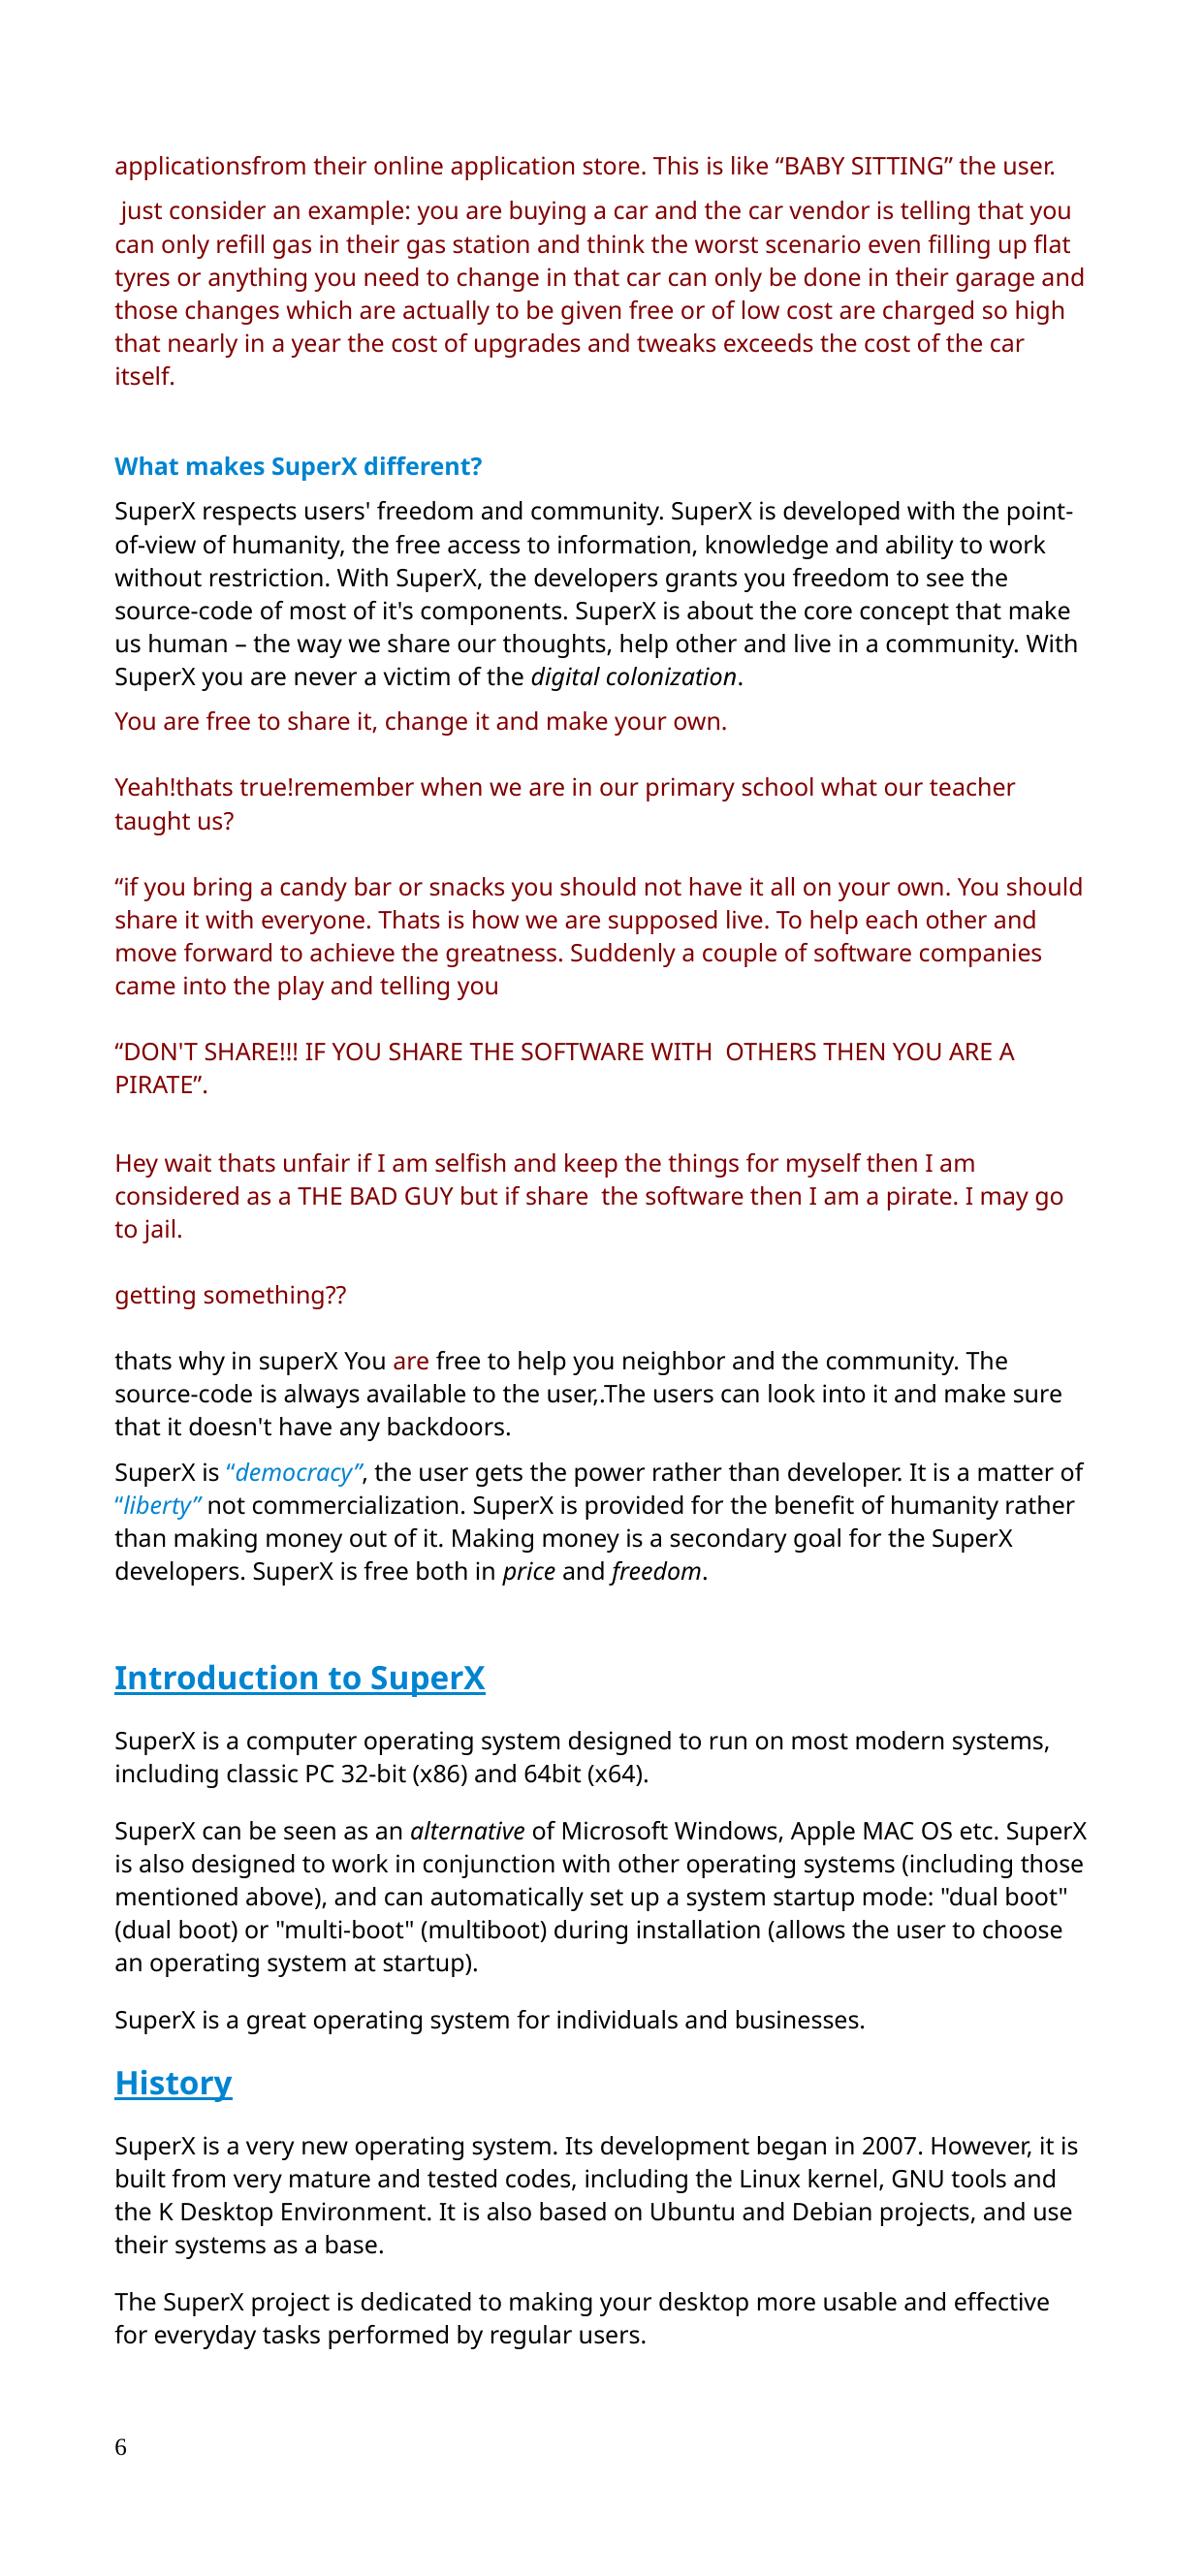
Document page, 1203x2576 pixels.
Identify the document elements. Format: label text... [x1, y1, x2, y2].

text Introduction to SuperX [114, 1655, 1088, 1699]
text applicationsfrom their online application store. This is like “BABY SITTING” the user. [114, 148, 1088, 182]
text just consider an example: you are buying a car and the car vendor is telling that you can only refill gas in their gas station and think the worst scenario even filling up flat tyres or anything you need to change in that car can only be done in their garage and those changes which are actually to be given free or of low cost are charged so high that nearly in a year the cost of upgrades and tweaks exceeds the cost of the car itself. [114, 194, 1088, 392]
text Hey wait thats unfair if I am selfish and keep the things for myself then I am considered as a THE BAD GUY but if share the software then I am a pirate. I may go to jail. getting something?? thats why in superX You are free to help you neighbor and the community. The source-code is always available to the user,.The users can look into it and make sure that it doesn't have any backdoors. [114, 1146, 1088, 1443]
text SuperX is a very new operating system. Its development began in 2007. However, it is built from very mature and tested codes, including the Linux kernel, GNU tools and the K Desktop Environment. It is also based on Ubuntu and Debian projects, and use their systems as a base. [114, 2128, 1088, 2261]
text You are free to share it, change it and make your own. Yeah!thats true!remember when we are in our primary school what our teacher taught us? “if you bring a candy bar or snacks you should not have it all on your own. You should share it with everyone. Thats is how we are supposed live. To help each other and move forward to achieve the greatness. Suddenly a couple of software companies came into the play and telling you “DON'T SHARE!!! IF YOU SHARE THE SOFTWARE WITH OTHERS THEN YOU ARE A PIRATE”. [114, 705, 1088, 1134]
text SuperX can be seen as an alternative of Microsoft Windows, Apple MAC OS etc. SuperX is also designed to work in conjunction with other operating systems (including those mentioned above), and can automatically set up a system startup mode: "dual boot" (dual boot) or "multi-boot" (multiboot) during installation (allows the user to choose an operating system at startup). [114, 1814, 1088, 1979]
text SuperX is “democracy”, the user gets the power rather than developer. It is a matter of “liberty” not commercialization. SuperX is provided for the benefit of humanity rather than making money out of it. Making money is a secondary goal for the SuperX developers. SuperX is free both in price and freedom. [114, 1455, 1088, 1587]
text SuperX is a computer operating system designed to run on most modern systems, including classic PC 32-bit (x86) and 64bit (x64). [114, 1723, 1088, 1790]
text History [114, 2060, 1088, 2104]
text SuperX respects users' freedom and community. SuperX is developed with the point-of-view of humanity, the free access to information, knowledge and ability to work without restriction. With SuperX, the developers grants you freedom to see the source-code of most of it's components. SuperX is about the core concept that make us human – the way we share our thoughts, help other and live in a community. With SuperX you are never a victim of the digital colonization. [114, 494, 1088, 692]
text What makes SuperX different? [114, 449, 1088, 483]
text The SuperX project is dedicated to making your desktop more usable and effective for everyday tasks performed by regular users. [114, 2285, 1088, 2351]
text SuperX is a great operating system for individuals and businesses. [114, 2003, 1088, 2036]
